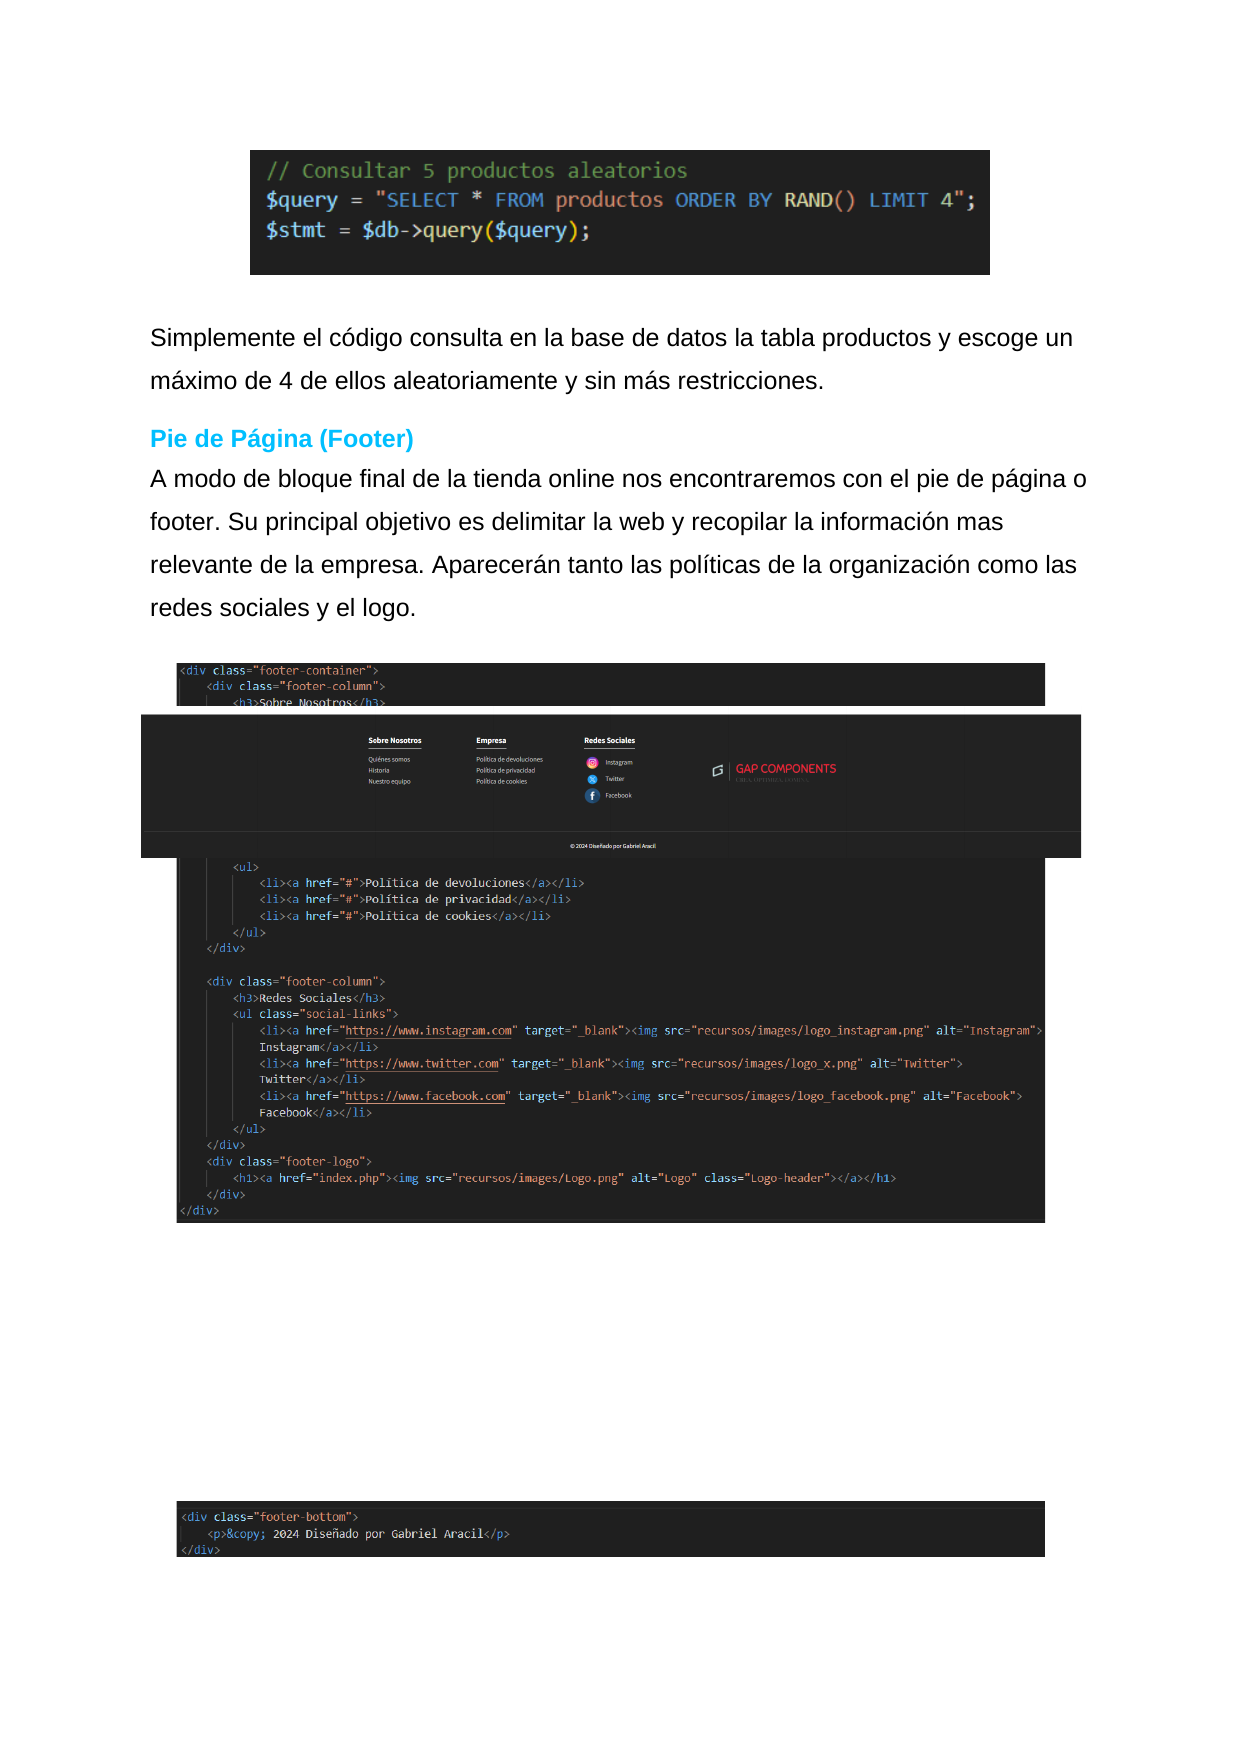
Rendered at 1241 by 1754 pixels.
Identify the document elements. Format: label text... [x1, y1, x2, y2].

text Simplemente el código consulta en la base de datos la tabla productos y escoge un máximo de 4 de ellos aleatoriamente y sin más restricciones. [150, 323, 1090, 395]
picture [250, 150, 990, 275]
text A modo de bloque final de la tienda online nos encontraremos con el pie de página o footer. Su principal objetivo es delimitar la web y recopilar la información mas relevante de la empresa. Aparecerán tanto las políticas de la organización como las redes sociales y el logo. [150, 463, 1090, 622]
picture [141, 663, 1082, 1223]
picture [176, 1501, 1045, 1557]
subtitle Pie de Página (Footer) [150, 424, 1090, 453]
